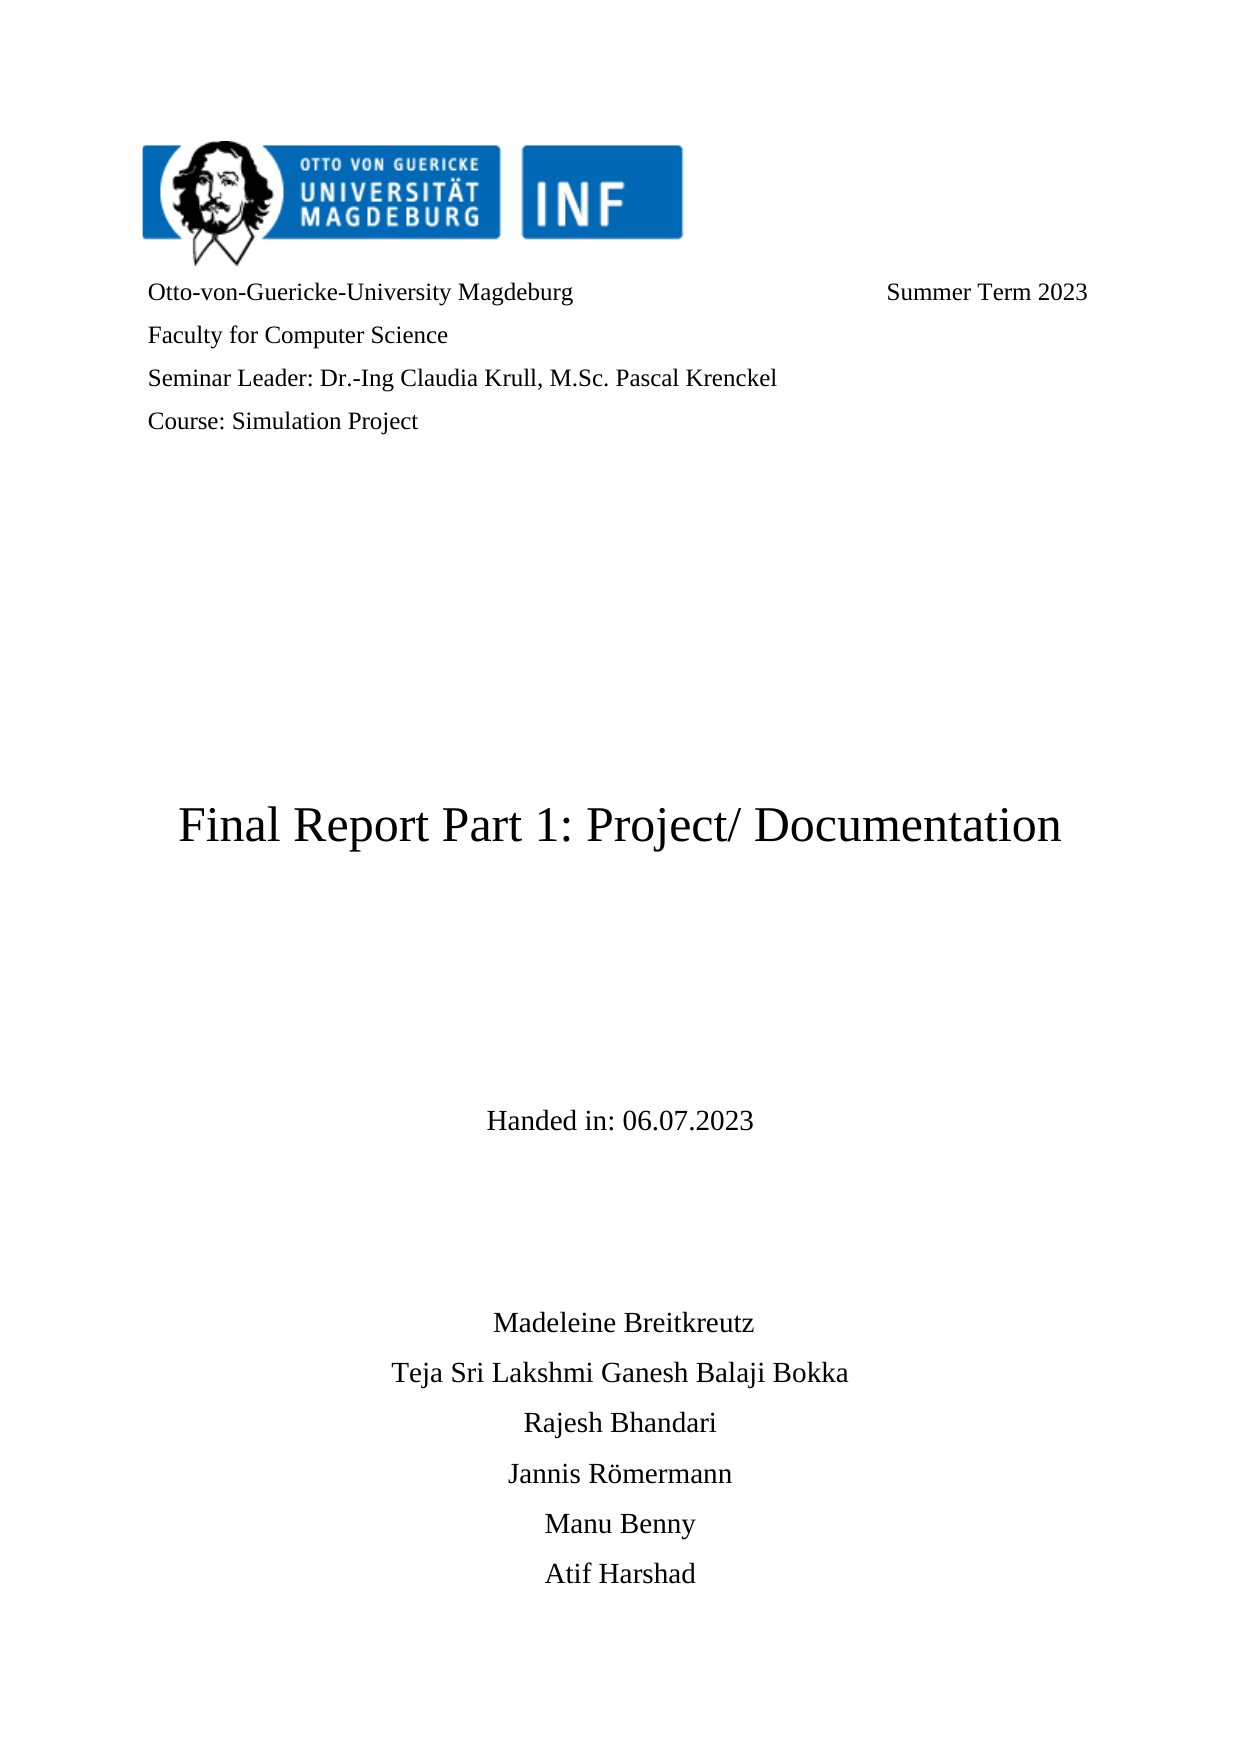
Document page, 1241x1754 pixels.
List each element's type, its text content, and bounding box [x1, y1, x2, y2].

text Seminar Leader: Dr.-Ing Claudia Krull, M.Sc. Pascal Krenckel [148, 363, 1093, 392]
text Handed in: 06.07.2023 [148, 1103, 1093, 1137]
text Final Report Part 1: Project/ Documentation [148, 794, 1093, 852]
text Faculty for Computer Science [148, 320, 1093, 349]
picture [142, 141, 687, 266]
text Atif Harshad [148, 1556, 1093, 1590]
text Rajesh Bhandari [148, 1405, 1093, 1439]
text Otto-von-Guericke-University Magdeburg Summer Term 2023 [148, 277, 1093, 306]
text Teja Sri Lakshmi Ganesh Balaji Bokka [148, 1355, 1093, 1389]
text Manu Benny [148, 1506, 1093, 1539]
text Madeleine Breitkreutz [148, 1305, 1093, 1338]
text Course: Simulation Project [148, 406, 1093, 435]
text Jannis Römermann [148, 1456, 1093, 1489]
